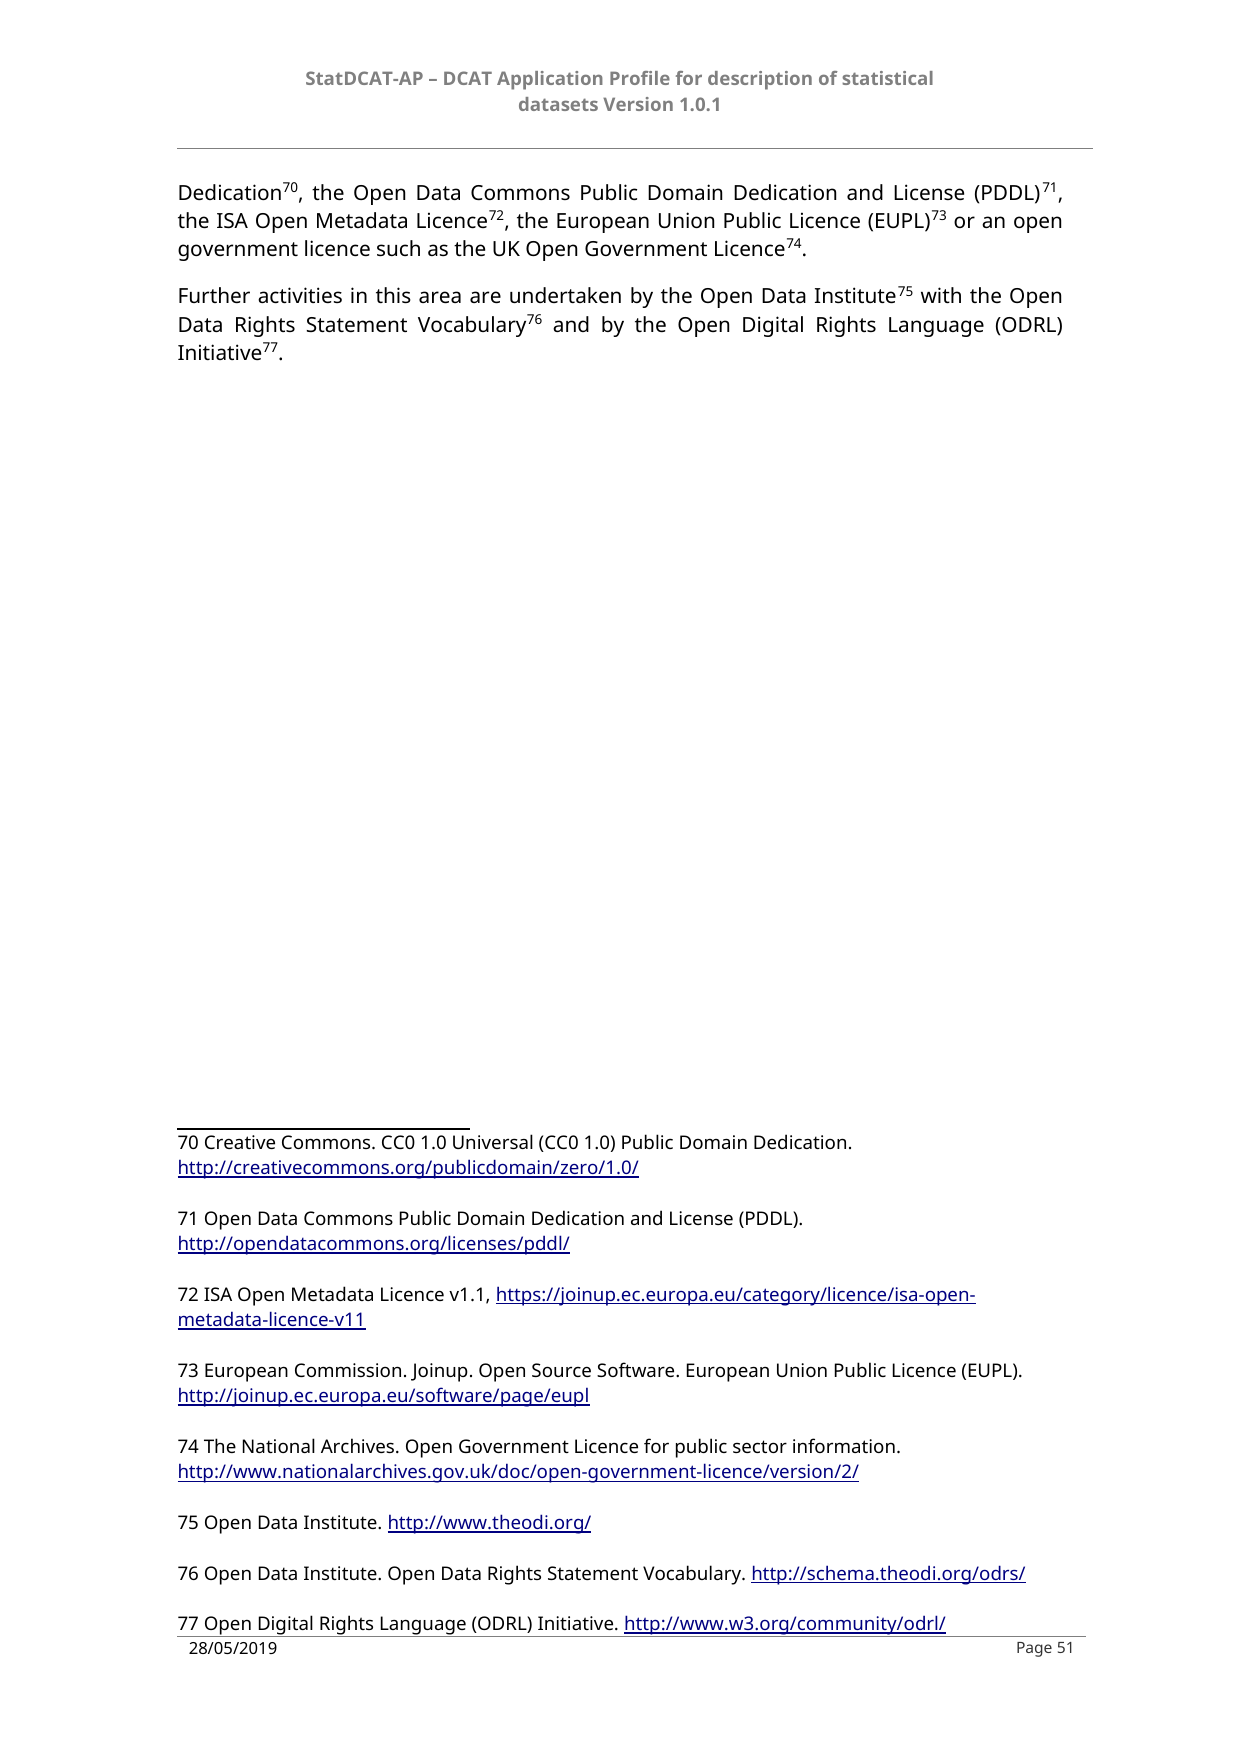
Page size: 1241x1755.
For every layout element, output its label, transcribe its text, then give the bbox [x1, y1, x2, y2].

text Open Data Commons Public Domain Dedication and License (PDDL). http://opendatacommons.org/licenses/pddl/ [177, 1205, 1063, 1256]
text Open Data Institute. http://www.theodi.org/ [177, 1509, 1063, 1535]
text The National Archives. Open Government Licence for public sector information. http://www.nationalarchives.gov.uk/doc/open-government-licence/version/2/ [177, 1433, 1063, 1484]
text Open Data Institute. Open Data Rights Statement Vocabulary. http://schema.theodi.org/odrs/ [177, 1560, 1063, 1585]
text Further activities in this area are undertaken by the Open Data Institute with the Open Data Rights Statement Vocabulary and by the Open Digital Rights Language (ODRL) Initiative. [177, 282, 1063, 367]
text European Commission. Joinup. Open Source Software. European Union Public Licence (EUPL). http://joinup.ec.europa.eu/software/page/eupl [177, 1357, 1063, 1408]
text Concerning licence vocabularies, implementers are encouraged to use widely recognised licences such as Creative Commons licences, and in particular the CC Zero Public Domain Dedication, the Open Data Commons Public Domain Dedication and License (PDDL), the ISA Open Metadata Licence, the European Union Public Licence (EUPL) or an open government licence such as the UK Open Government Licence. [177, 178, 1063, 263]
text Creative Commons. CC0 1.0 Universal (CC0 1.0) Public Domain Dedication. http://creativecommons.org/publicdomain/zero/1.0/ [177, 1129, 1063, 1180]
text Open Digital Rights Language (ODRL) Initiative. http://www.w3.org/community/odrl/ [177, 1610, 1063, 1636]
text ISA Open Metadata Licence v1.1, https://joinup.ec.europa.eu/category/licence/isa-open-metadata-licence-v11 [177, 1281, 1063, 1332]
